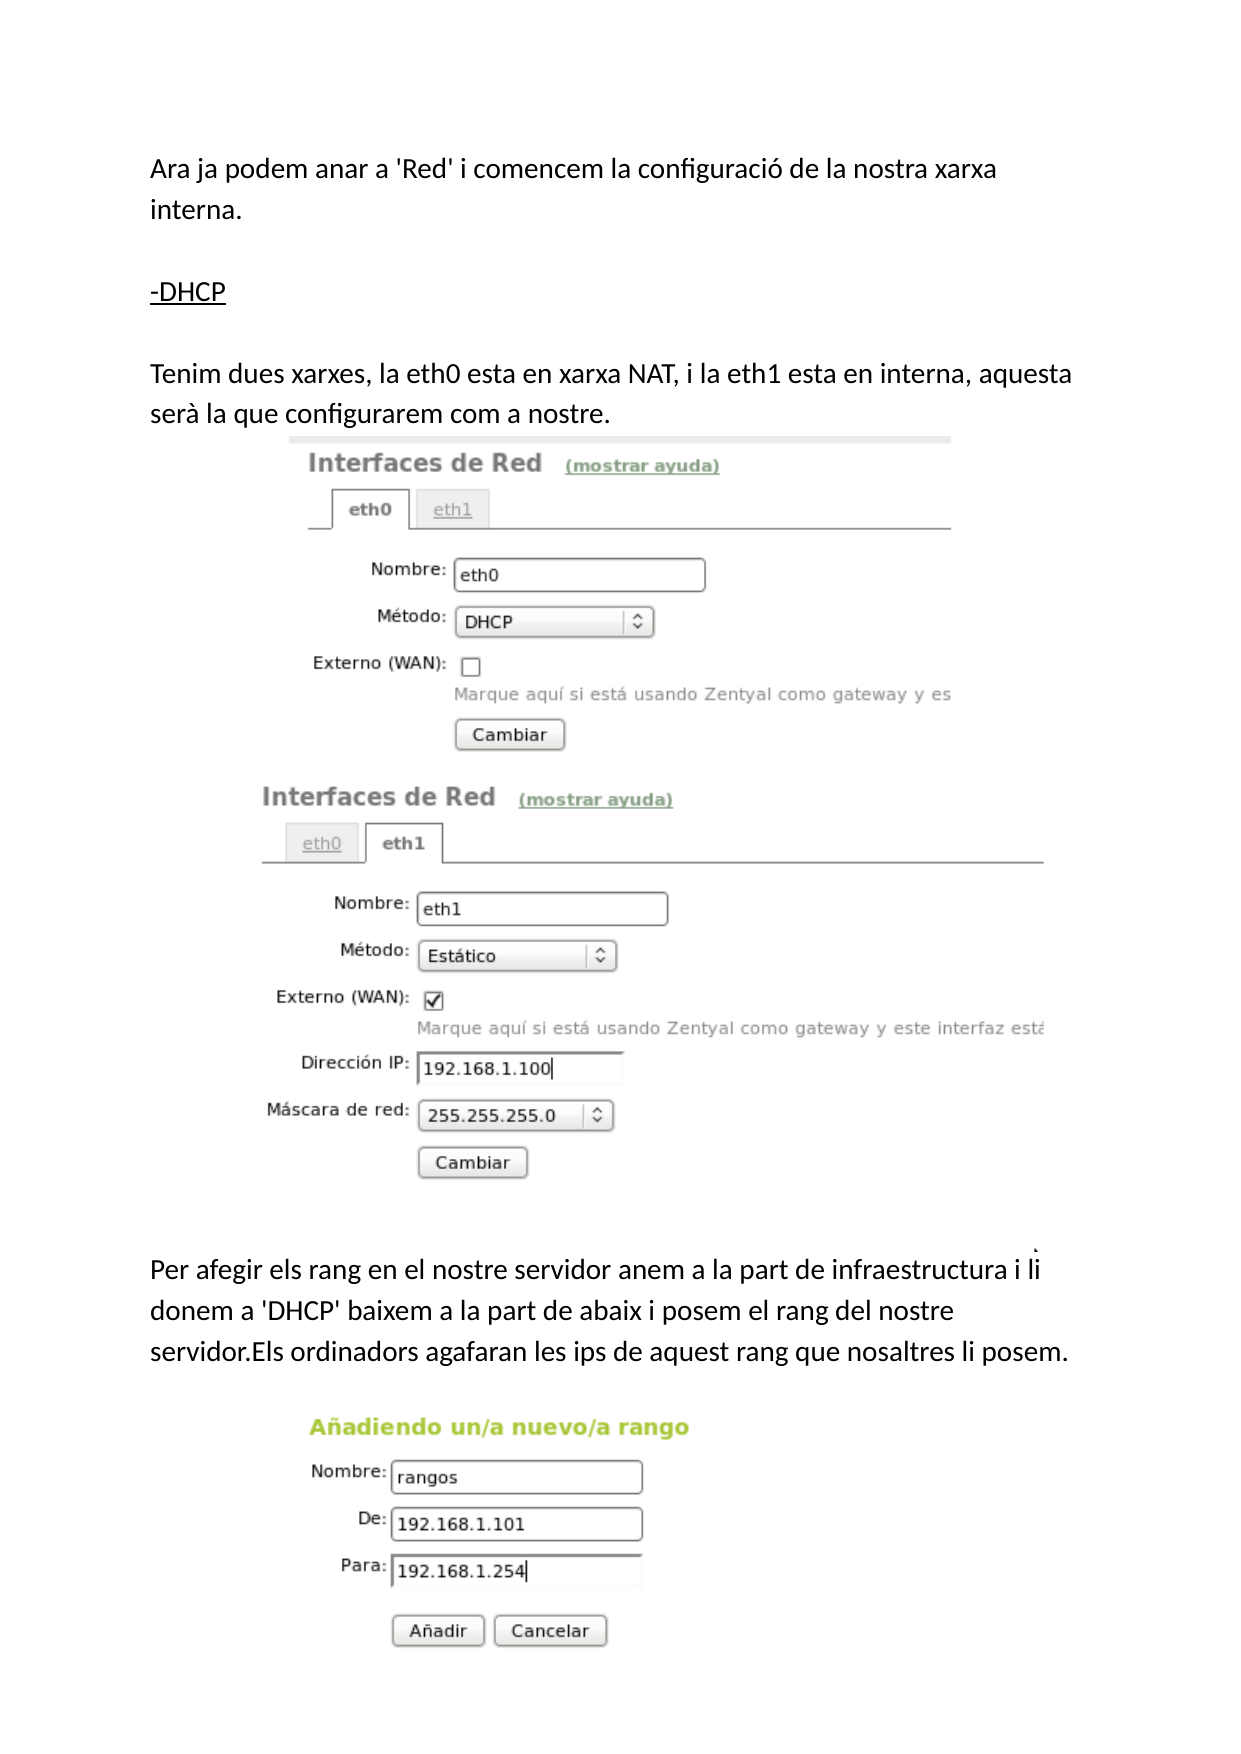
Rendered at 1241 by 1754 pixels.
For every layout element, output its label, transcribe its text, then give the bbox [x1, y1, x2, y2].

text -DHCP [150, 273, 1090, 308]
picture [272, 1385, 894, 1667]
text Per afegir els rang en el nostre servidor anem a la part de infraestructura i li donem a 'DHCP' baixem a la part de abaix i posem el rang del nostre servidor.Els ordinadors agafaran les ips de aquest rang que nosaltres li posem. [150, 437, 1090, 1369]
picture [245, 436, 1044, 1252]
text Ara ja podem anar a 'Red' i comencem la configuració de la nostra xarxa interna. [150, 150, 1090, 227]
text Tenim dues xarxes, la eth0 esta en xarxa NAT, i la eth1 esta en interna, aquesta serà la que configurarem com a nostre. [150, 355, 1090, 431]
